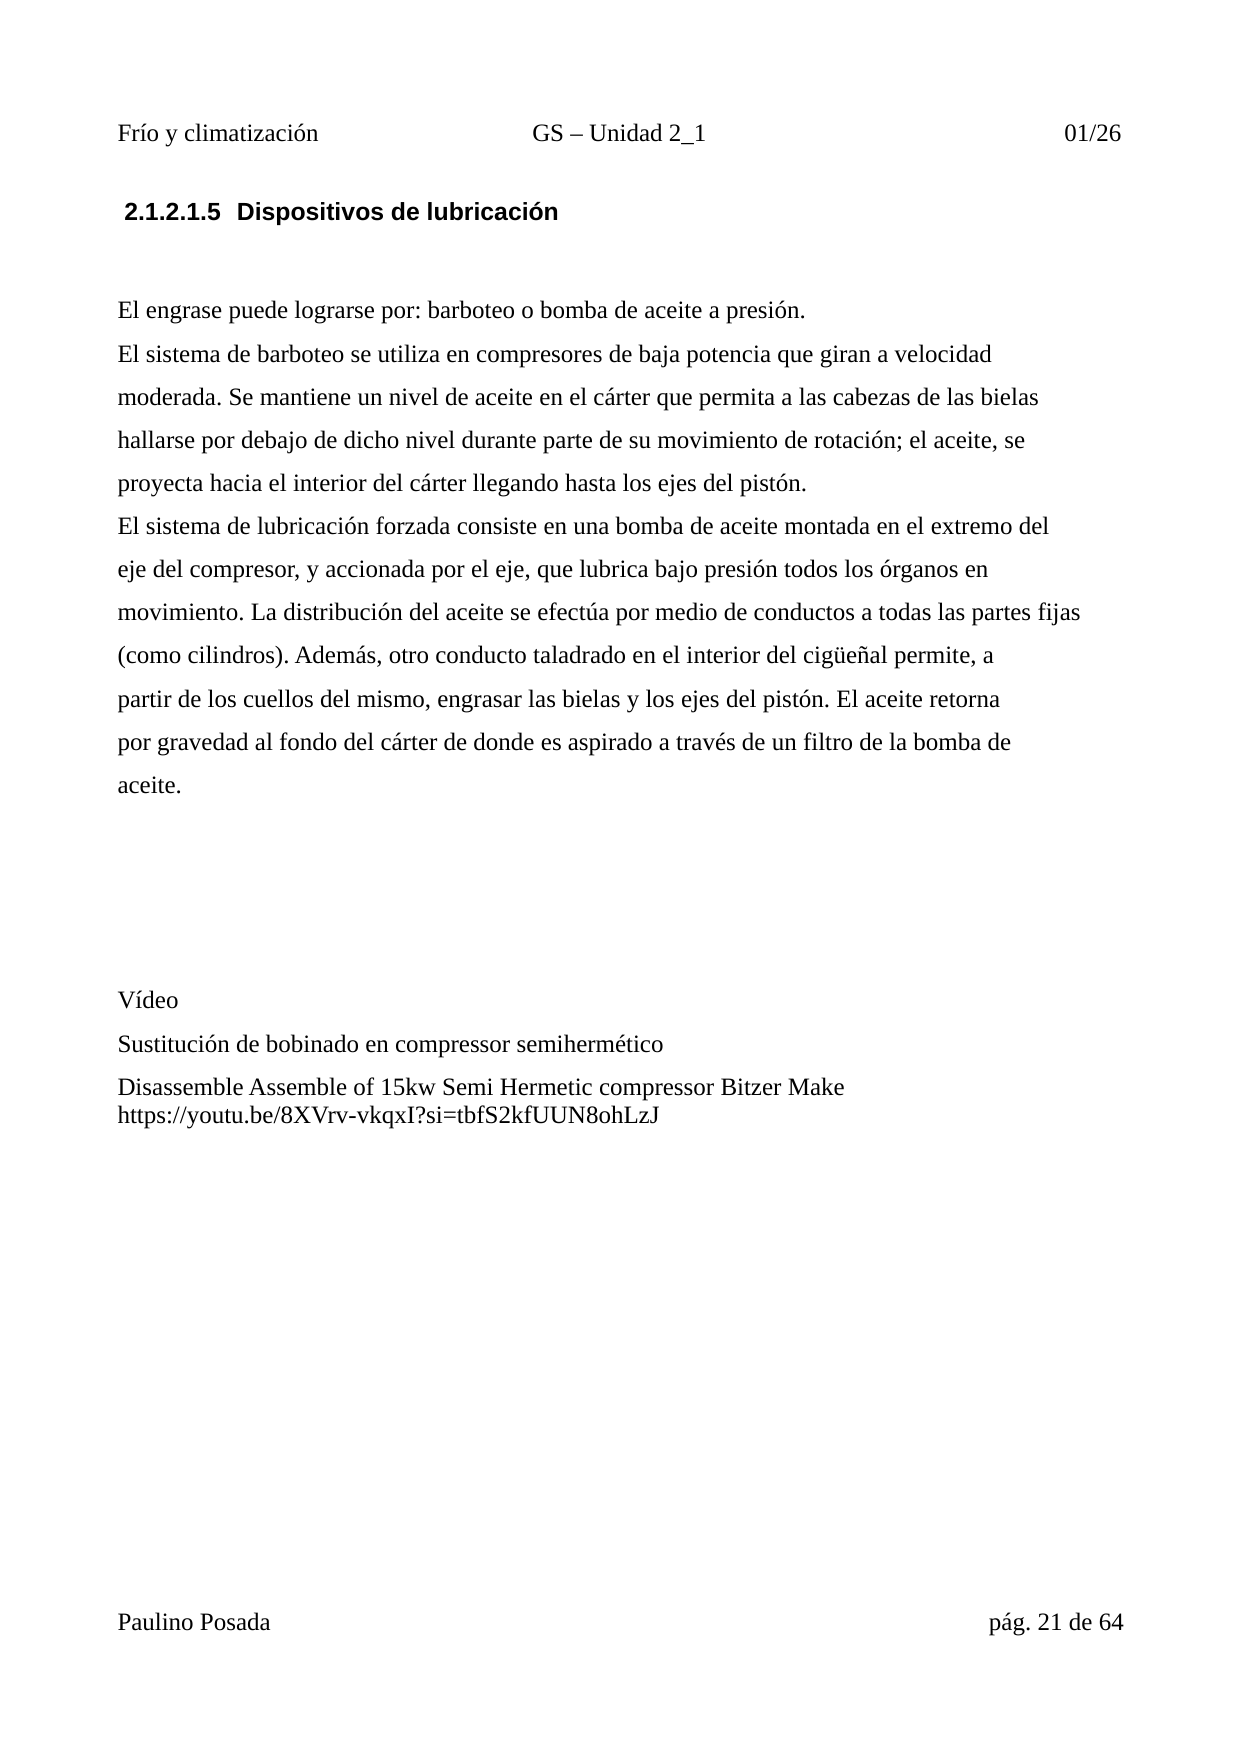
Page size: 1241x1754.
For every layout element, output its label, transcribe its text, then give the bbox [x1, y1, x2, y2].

text El engrase puede lograrse por: barboteo o bomba de aceite a presión. [117, 296, 1123, 324]
text Sustitución de bobinado en compressor semihermético [117, 1029, 1123, 1057]
text https://youtu.be/8XVrv-vkqxI?si=tbfS2kfUUN8ohLzJ [117, 1101, 1123, 1129]
text El sistema de lubricación forzada consiste en una bomba de aceite montada en el extremo del [117, 511, 1123, 540]
text Disassemble Assemble of 15kw Semi Hermetic compressor Bitzer Make [117, 1072, 1123, 1101]
text proyecta hacia el interior del cárter llegando hasta los ejes del pistón. [117, 468, 1123, 497]
text partir de los cuellos del mismo, engrasar las bielas y los ejes del pistón. El aceite retorna [117, 684, 1123, 712]
text eje del compresor, y accionada por el eje, que lubrica bajo presión todos los órganos en [117, 554, 1123, 583]
text Vídeo [117, 986, 1123, 1014]
text El sistema de barboteo se utiliza en compresores de baja potencia que giran a velocidad [117, 339, 1123, 367]
text movimiento. La distribución del aceite se efectúa por medio de conductos a todas las partes fijas [117, 597, 1123, 626]
text aceite. [117, 770, 1123, 799]
text por gravedad al fondo del cárter de donde es aspirado a través de un filtro de la bomba de [117, 727, 1123, 756]
text moderada. Se mantiene un nivel de aceite en el cárter que permita a las cabezas de las bielas [117, 382, 1123, 411]
text hallarse por debajo de dicho nivel durante parte de su movimiento de rotación; el aceite, se [117, 425, 1123, 454]
subtitle Dispositivos de lubricación [117, 197, 1123, 226]
text (como cilindros). Además, otro conducto taladrado en el interior del cigüeñal permite, a [117, 641, 1123, 669]
